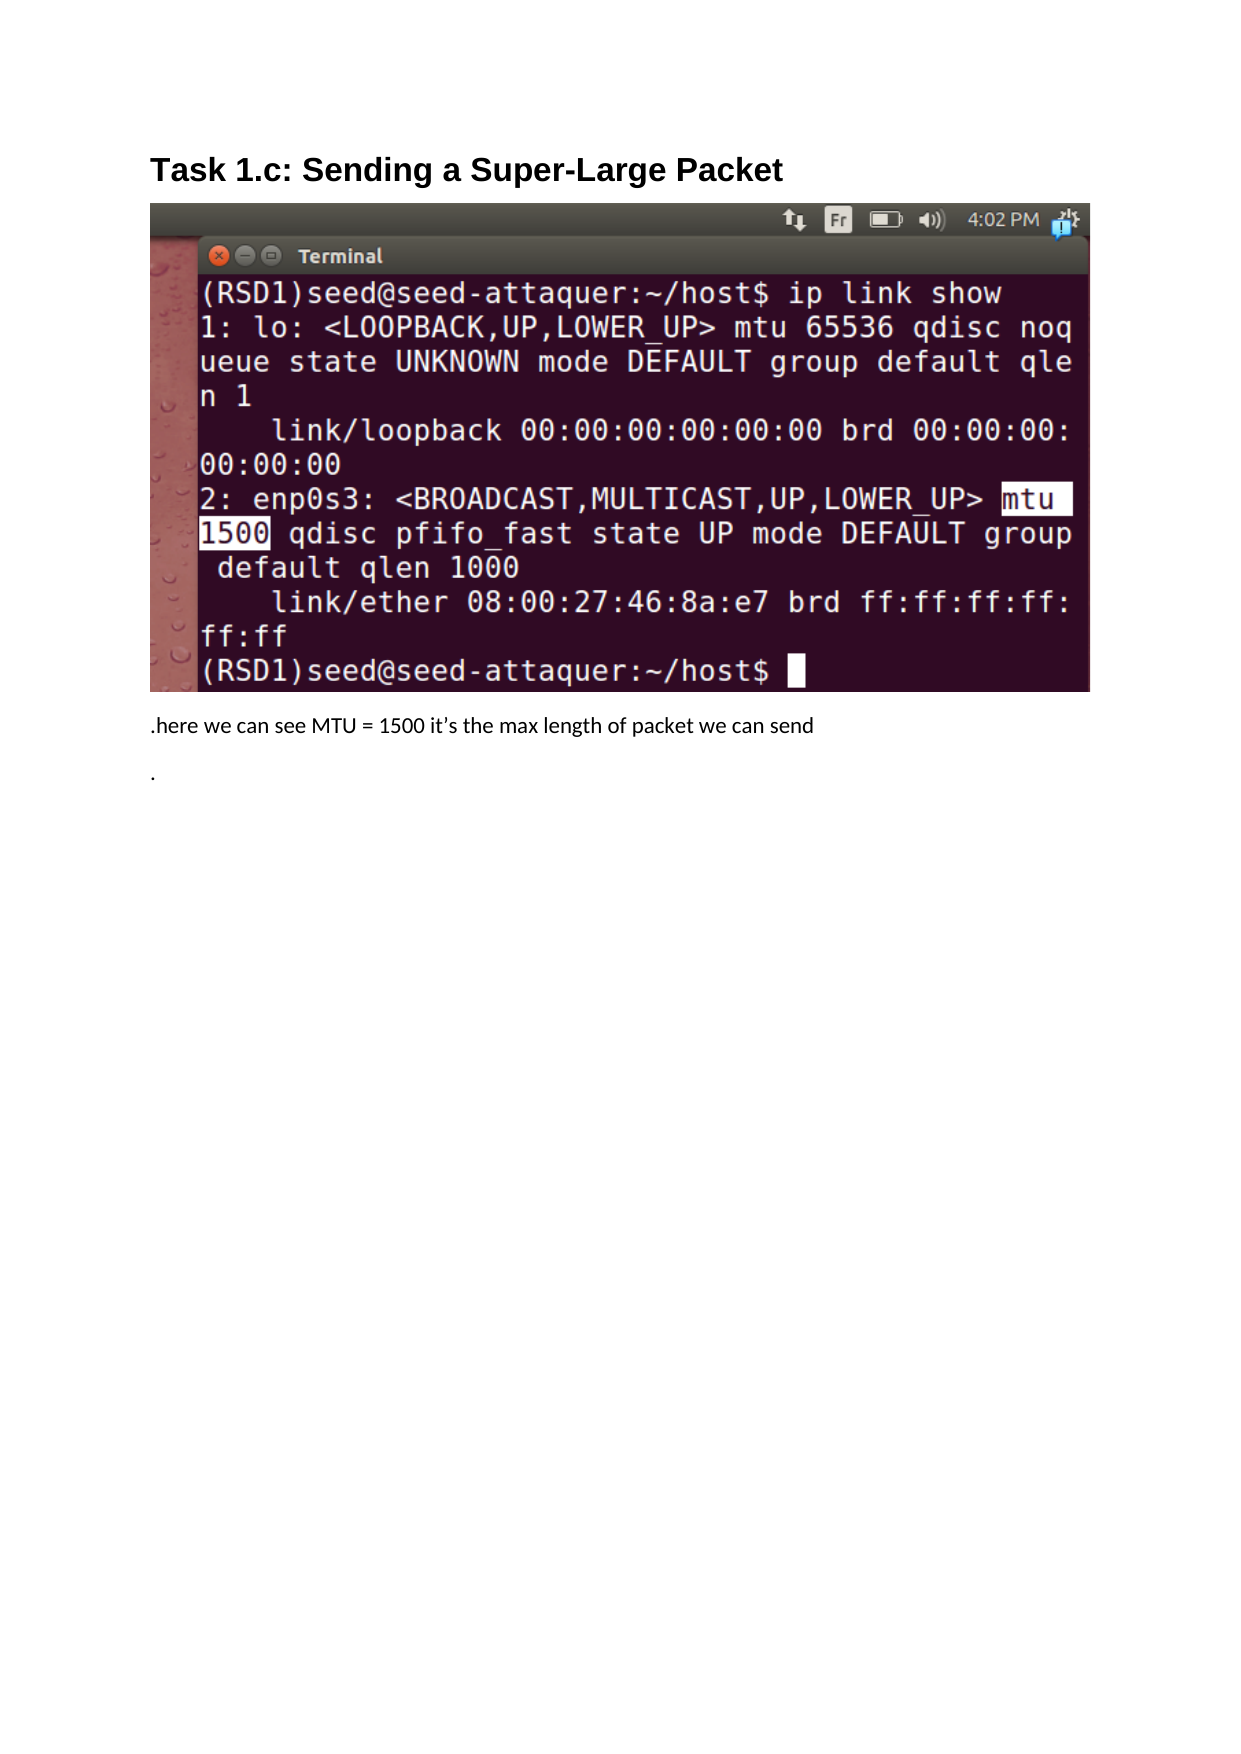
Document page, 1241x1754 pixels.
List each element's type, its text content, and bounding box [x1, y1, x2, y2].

text . [150, 758, 1090, 786]
picture [150, 203, 1091, 692]
text .here we can see MTU = 1500 it’s the max length of packet we can send [150, 692, 1090, 739]
subtitle Task 1.c: Sending a Super-Large Packet [150, 150, 1090, 188]
